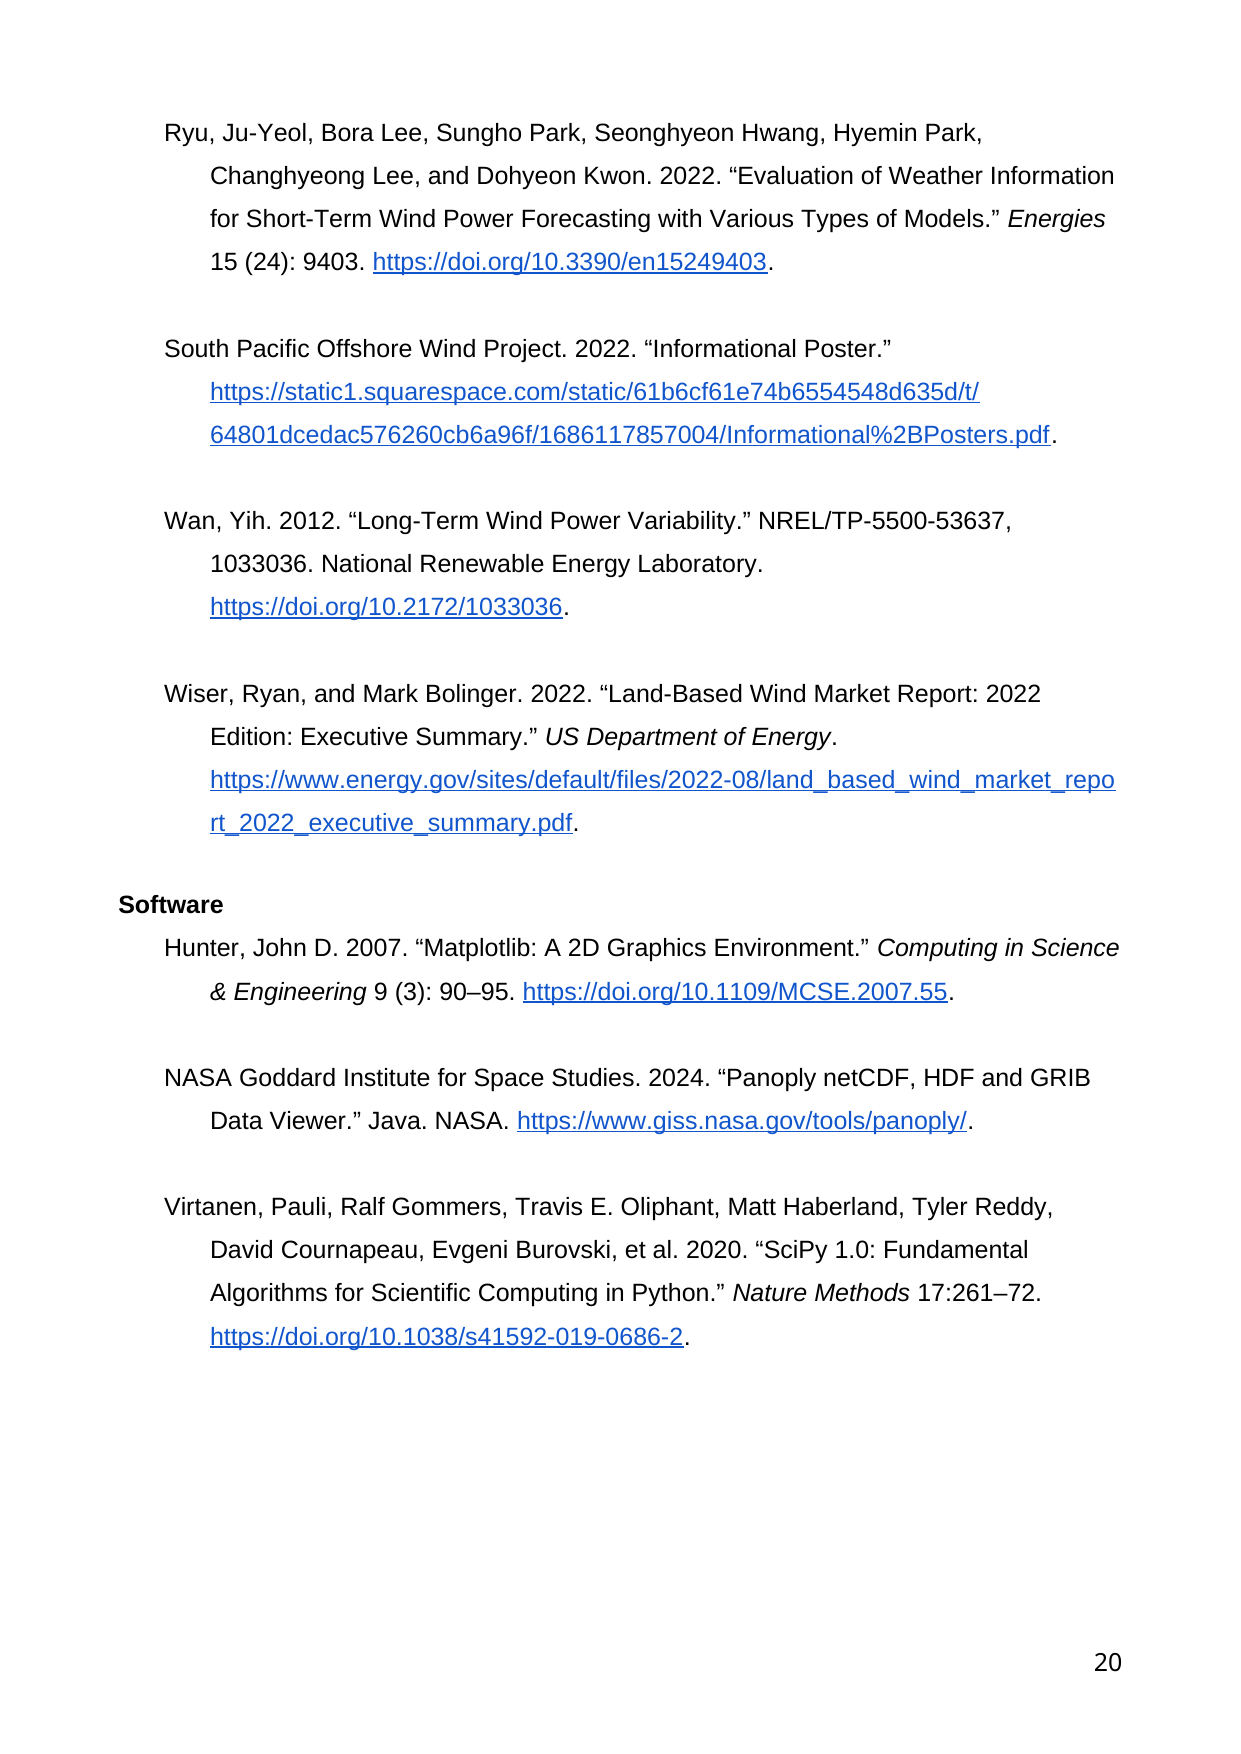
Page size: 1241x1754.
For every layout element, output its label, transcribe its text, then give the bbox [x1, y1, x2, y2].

subtitle Software [118, 890, 1122, 919]
text Hunter, John D. 2007. “Matplotlib: A 2D Graphics Environment.” Computing in Science & Engineering 9 (3): 90–95. https://doi.org/10.1109/MCSE.2007.55. [164, 933, 1122, 1005]
text Wiser, Ryan, and Mark Bolinger. 2022. “Land-Based Wind Market Report: 2022 Edition: Executive Summary.” US Department of Energy. https://www.energy.gov/sites/default/files/2022-08/land_based_wind_market_report_2022_executive_summary.pdf. [164, 679, 1122, 837]
text Ryu, Ju-Yeol, Bora Lee, Sungho Park, Seonghyeon Hwang, Hyemin Park, Changhyeong Lee, and Dohyeon Kwon. 2022. “Evaluation of Weather Information for Short-Term Wind Power Forecasting with Various Types of Models.” Energies 15 (24): 9403. https://doi.org/10.3390/en15249403. [164, 118, 1122, 276]
text South Pacific Offshore Wind Project. 2022. “Informational Poster.” https://static1.squarespace.com/static/61b6cf61e74b6554548d635d/t/64801dcedac576260cb6a96f/1686117857004/Informational%2BPosters.pdf. [164, 334, 1122, 449]
text Virtanen, Pauli, Ralf Gommers, Travis E. Oliphant, Matt Haberland, Tyler Reddy, David Cournapeau, Evgeni Burovski, et al. 2020. “SciPy 1.0: Fundamental Algorithms for Scientific Computing in Python.” Nature Methods 17:261–72. https://doi.org/10.1038/s41592-019-0686-2. [164, 1192, 1122, 1350]
text Wan, Yih. 2012. “Long-Term Wind Power Variability.” NREL/TP-5500-53637, 1033036. National Renewable Energy Laboratory. https://doi.org/10.2172/1033036. [164, 506, 1122, 621]
text NASA Goddard Institute for Space Studies. 2024. “Panoply netCDF, HDF and GRIB Data Viewer.” Java. NASA. https://www.giss.nasa.gov/tools/panoply/. [164, 1063, 1122, 1135]
